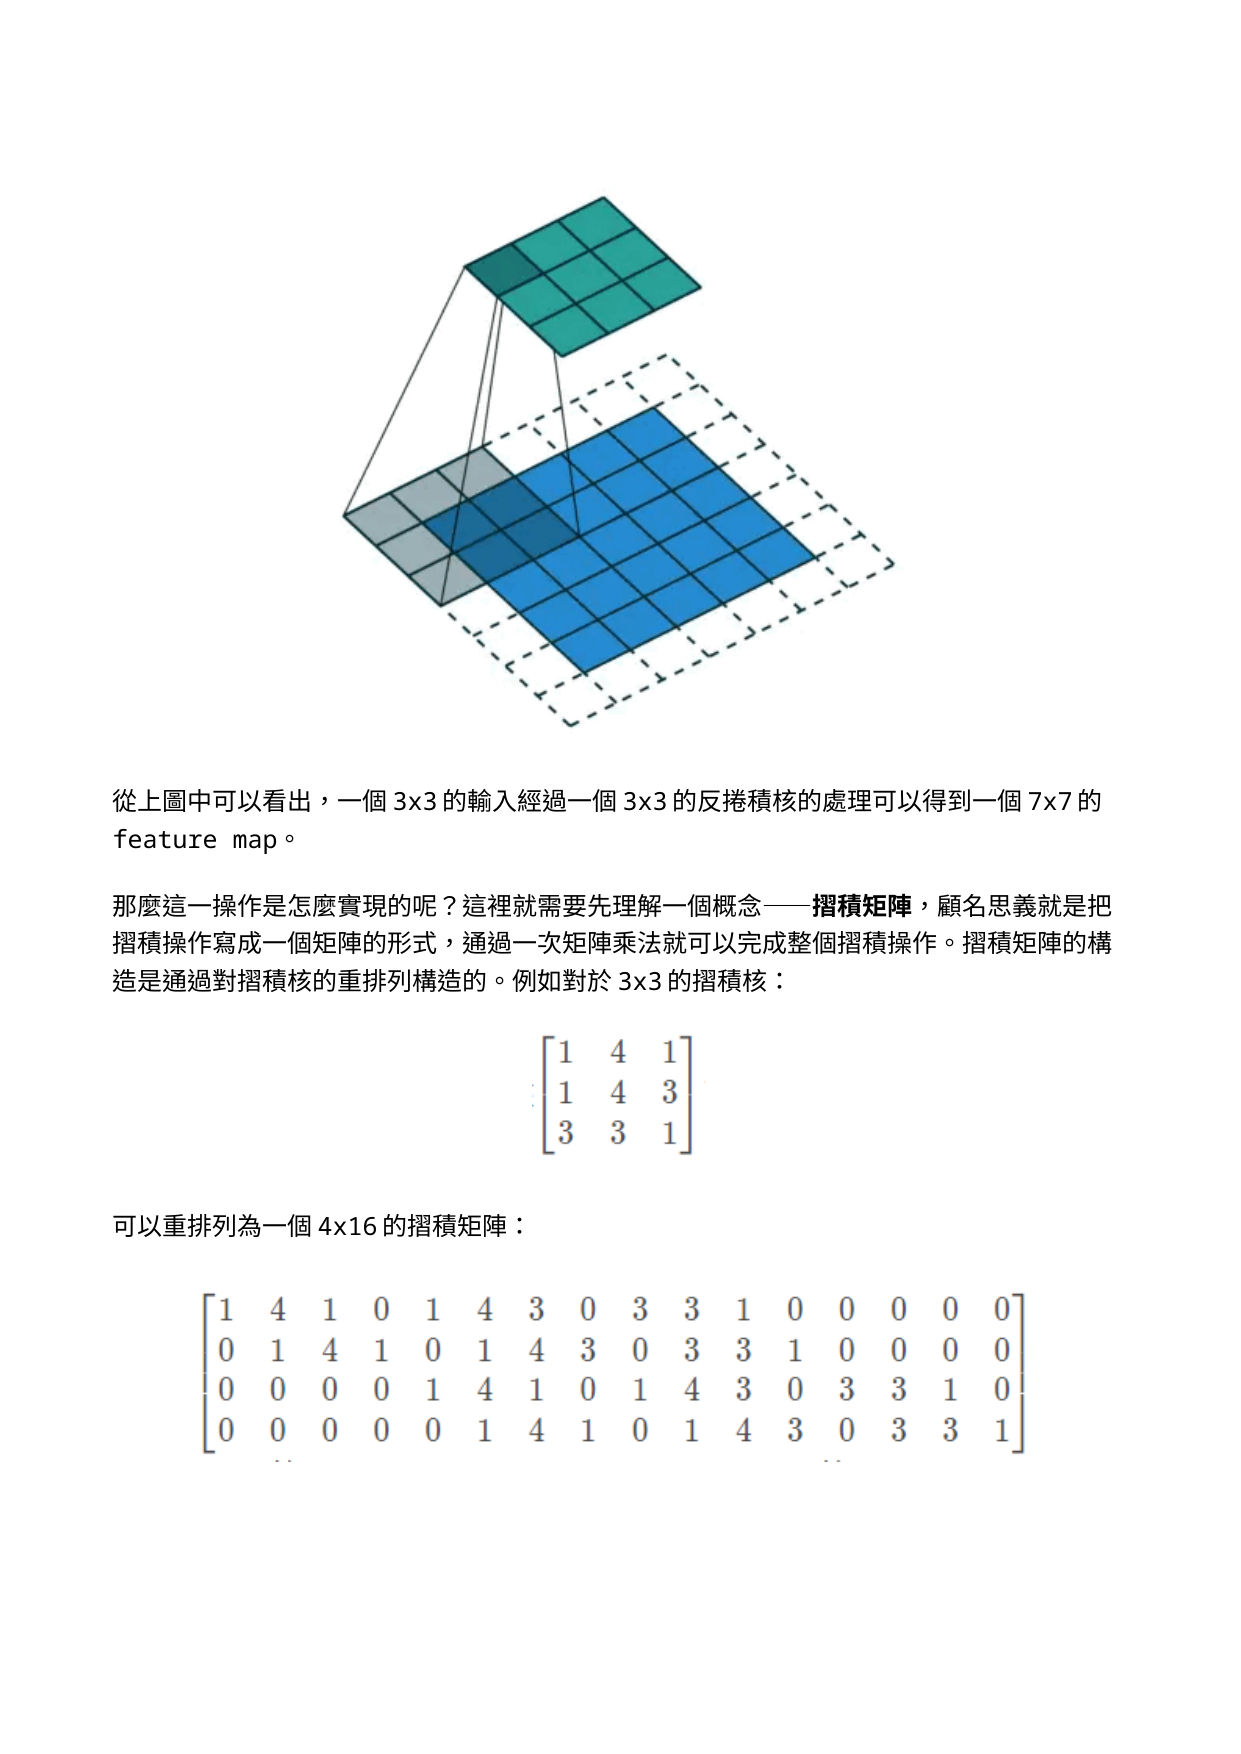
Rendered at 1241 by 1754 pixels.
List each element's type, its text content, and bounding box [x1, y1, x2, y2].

text 可以重排列為一個4x16的摺積矩陣： [112, 1206, 1125, 1244]
text 從上圖中可以看出，一個3x3的輸入經過一個3x3的反捲積核的處理可以得到一個7x7的feature map。 [112, 781, 1125, 856]
text 那麼這一操作是怎麼實現的呢？這裡就需要先理解一個概念——摺積矩陣，顧名思義就是把摺積操作寫成一個矩陣的形式，通過一次矩陣乘法就可以完成整個摺積操作。摺積矩陣的構造是通過對摺積核的重排列構造的。例如對於3x3的摺積核： [112, 885, 1125, 998]
picture [532, 1027, 706, 1177]
picture [310, 164, 928, 760]
picture [198, 1272, 1039, 1462]
